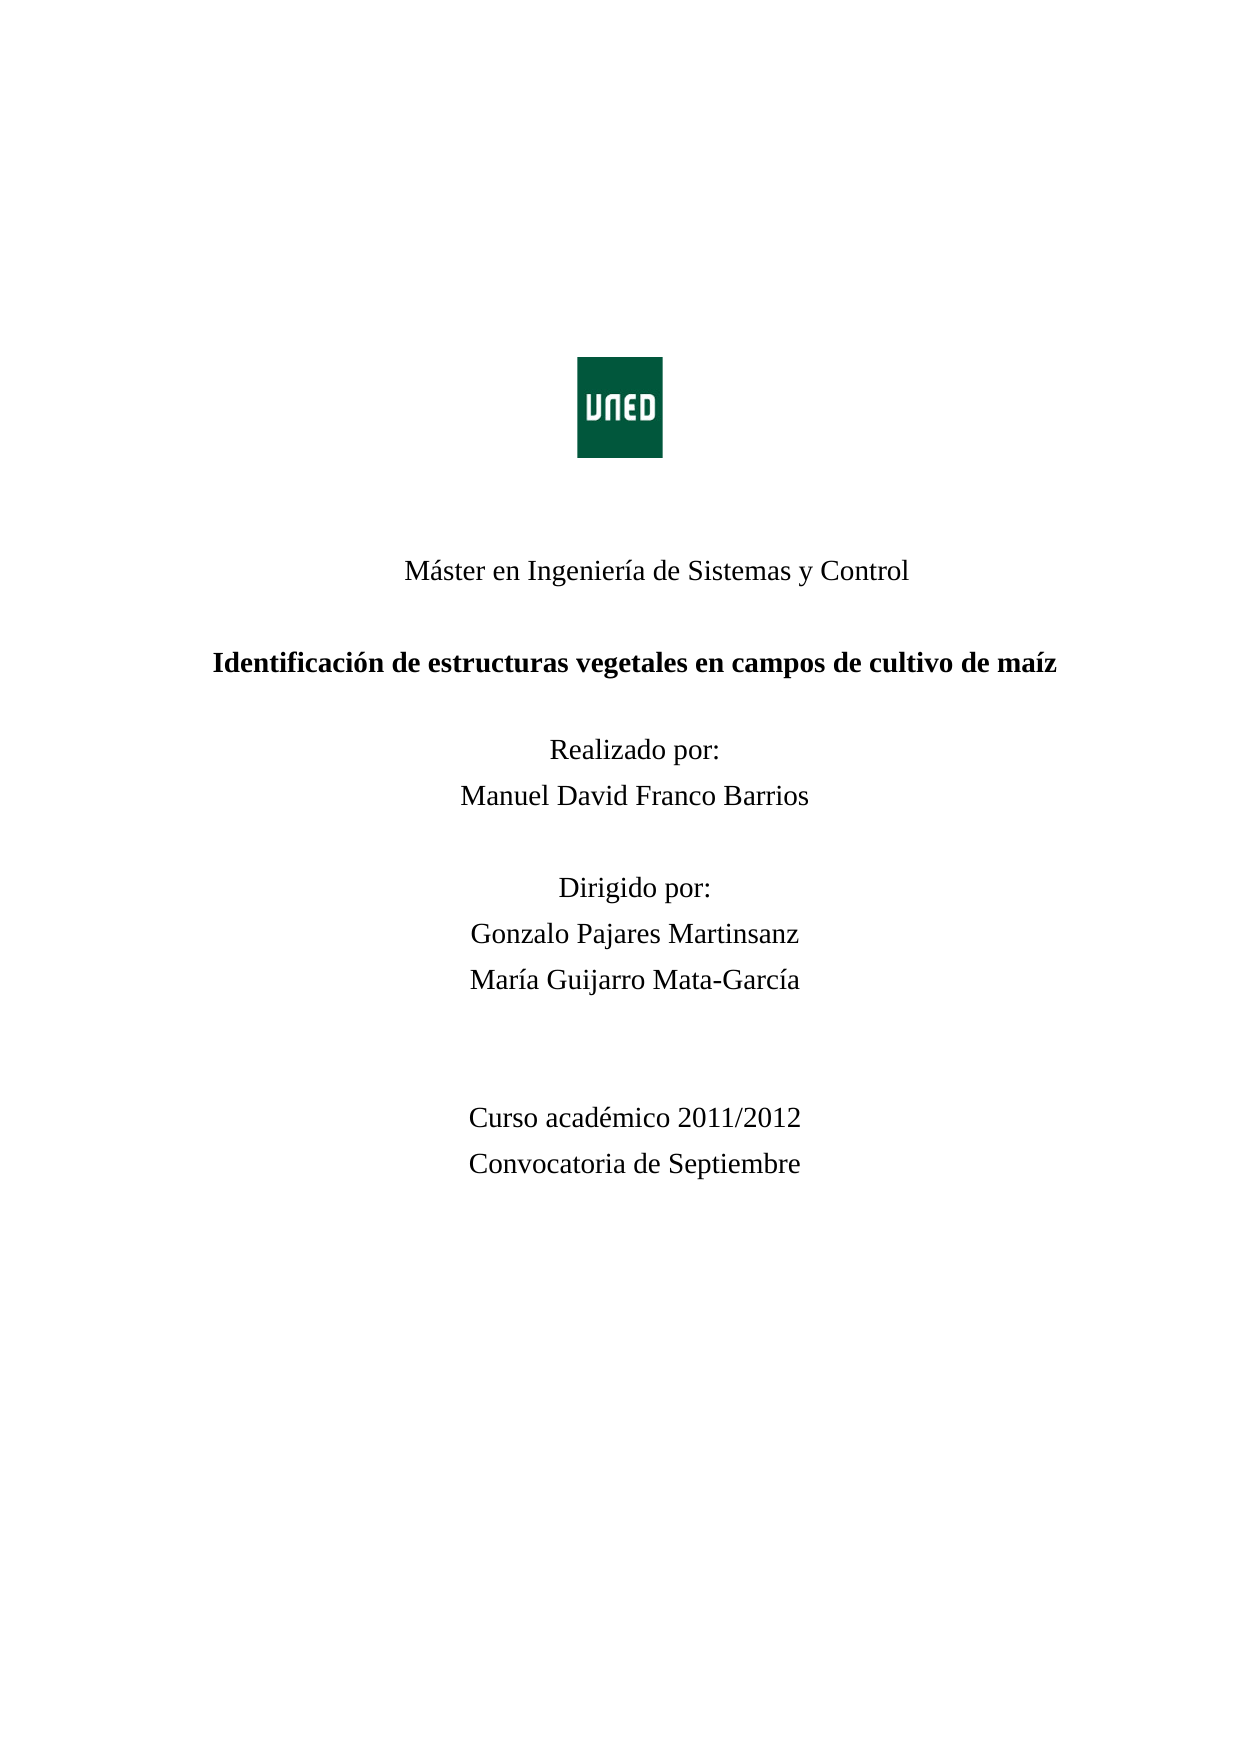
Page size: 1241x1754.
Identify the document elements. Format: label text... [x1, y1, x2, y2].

text Identificación de estructuras vegetales en campos de cultivo de maíz [118, 645, 1122, 678]
list Máster en Ingeniería de Sistemas y Control [118, 553, 1122, 586]
picture [577, 357, 663, 458]
text Dirigido por: [118, 870, 1122, 904]
text Curso académico 2011/2012 [118, 1101, 1122, 1134]
text Convocatoria de Septiembre [118, 1147, 1122, 1180]
text Realizado por: [118, 732, 1122, 766]
text Manuel David Franco Barrios [118, 778, 1122, 812]
text Gonzalo Pajares Martinsanz [118, 916, 1122, 950]
text María Guijarro Mata-García [118, 962, 1122, 996]
